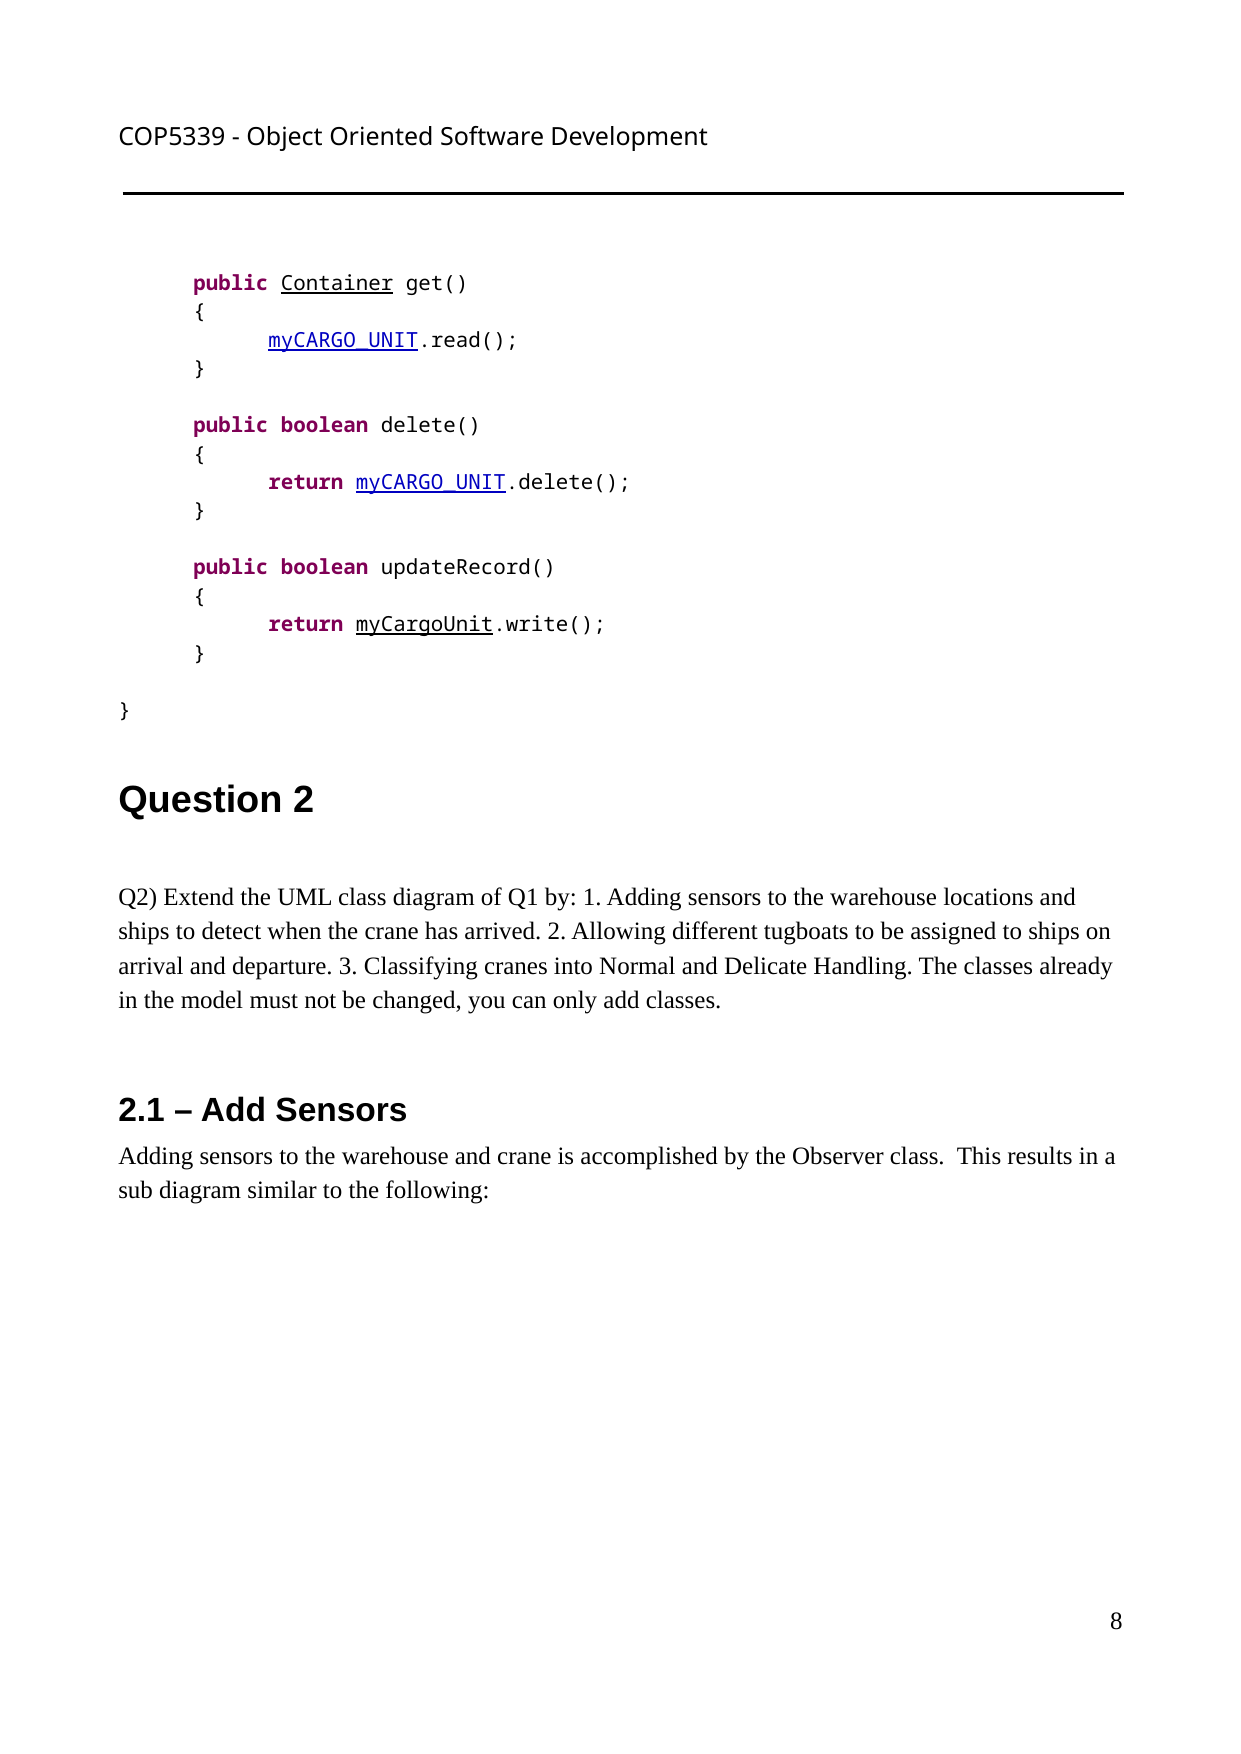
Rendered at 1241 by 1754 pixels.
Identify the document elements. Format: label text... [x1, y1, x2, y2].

text Adding sensors to the warehouse and crane is accomplished by the Observer class. This results in a sub diagram similar to the following: [118, 1141, 1122, 1204]
text public boolean delete() [118, 410, 1122, 439]
text } [118, 353, 1122, 382]
text } [118, 638, 1122, 666]
text { [118, 297, 1122, 325]
text } [118, 695, 1122, 723]
text myCARGO_UNIT.read(); [118, 325, 1122, 353]
text { [118, 439, 1122, 467]
text return myCARGO_UNIT.delete(); [118, 467, 1122, 496]
text return myCargoUnit.write(); [118, 609, 1122, 638]
subtitle Question 2 [118, 777, 1122, 820]
subtitle 2.1 – Add Sensors [118, 1089, 1122, 1128]
text { [118, 581, 1122, 609]
text public Container get() [118, 268, 1122, 297]
text public boolean updateRecord() [118, 552, 1122, 581]
text } [118, 496, 1122, 524]
text Q2) Extend the UML class diagram of Q1 by: 1. Adding sensors to the warehouse locations and ships to detect when the crane has arrived. 2. Allowing different tugboats to be assigned to ships on arrival and departure. 3. Classifying cranes into Normal and Delicate Handling. The classes already in the model must not be changed, you can only add classes. [118, 882, 1122, 1014]
